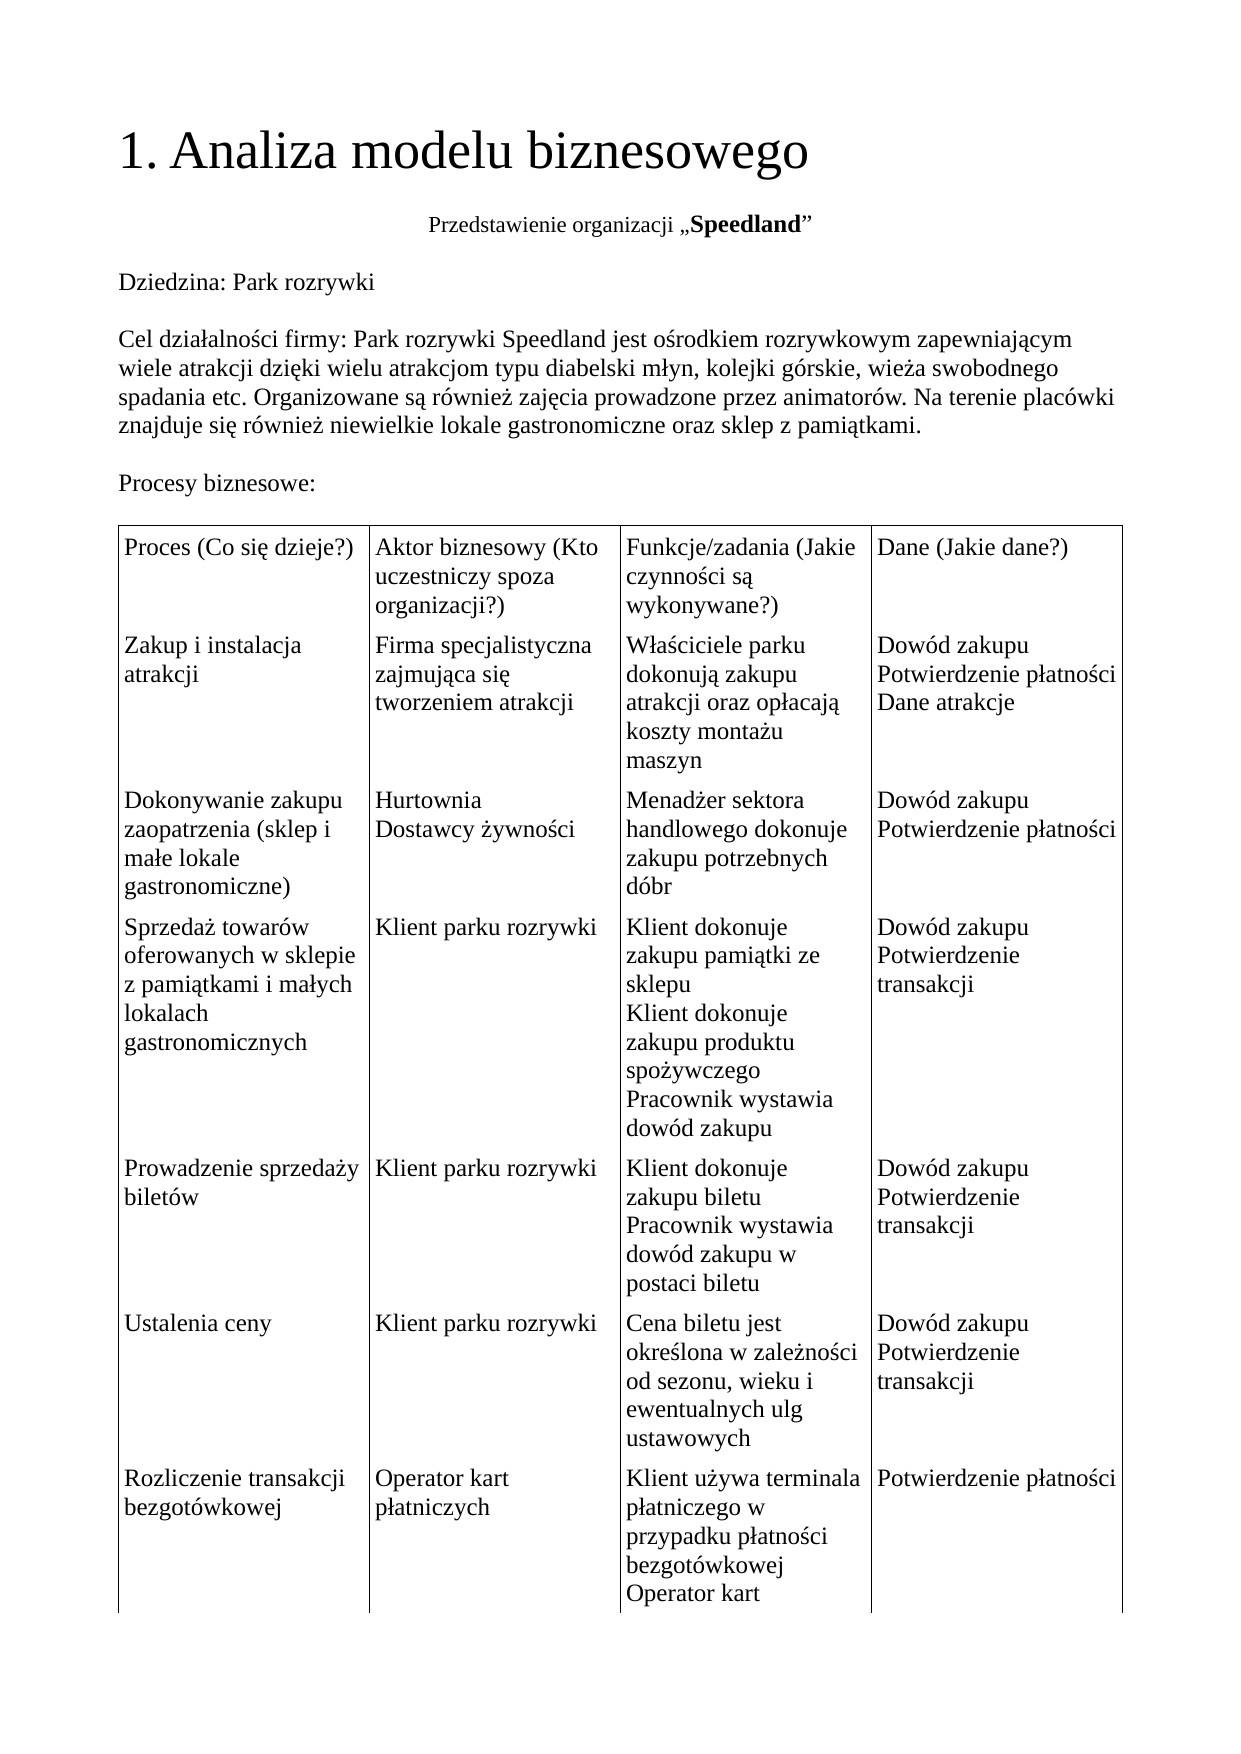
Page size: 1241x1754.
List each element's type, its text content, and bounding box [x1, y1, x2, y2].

table_cell Dowód zakupu Potwierdzenie płatności [872, 779, 1122, 906]
table_cell Sprzedaż towarów oferowanych w sklepie z pamiątkami i małych lokalach gastronomicznych [119, 906, 369, 1147]
table_cell Firma specjalistyczna zajmująca się tworzeniem atrakcji [370, 624, 620, 779]
table_cell Klient dokonuje zakupu biletu Pracownik wystawia dowód zakupu w postaci biletu [621, 1147, 871, 1302]
table_cell Zakup i instalacja atrakcji [119, 624, 369, 779]
table_cell Prowadzenie sprzedaży biletów [119, 1147, 369, 1302]
table_header Funkcje/zadania (Jakie czynności są wykonywane?) [621, 526, 871, 624]
text 1. Analiza modelu biznesowego [118, 118, 1122, 180]
table_cell Klient parku rozrywki [370, 1303, 620, 1458]
table_cell Klient parku rozrywki [370, 1147, 620, 1302]
table_cell Dowód zakupu Potwierdzenie transakcji [872, 1147, 1122, 1302]
table_cell Operator kart płatniczych [370, 1458, 620, 1613]
table_cell Rozliczenie transakcji bezgotówkowej [119, 1458, 369, 1613]
table_cell Cena biletu jest określona w zależności od sezonu, wieku i ewentualnych ulg ustawowych [621, 1303, 871, 1458]
table_cell Dowód zakupu Potwierdzenie transakcji [872, 906, 1122, 1147]
table_cell Ustalenia ceny [119, 1303, 369, 1458]
table_cell Potwierdzenie płatności [872, 1458, 1122, 1613]
table_header Aktor biznesowy (Kto uczestniczy spoza organizacji?) [370, 526, 620, 624]
table_cell Dowód zakupu Potwierdzenie transakcji [872, 1303, 1122, 1458]
table_cell Dokonywanie zakupu zaopatrzenia (sklep i małe lokale gastronomiczne) [119, 779, 369, 906]
text Procesy biznesowe: [118, 468, 1122, 497]
table_cell Dowód zakupu Potwierdzenie płatności Dane atrakcje [872, 624, 1122, 779]
text Przedstawienie organizacji „Speedland” [118, 209, 1122, 238]
table_cell Klient dokonuje zakupu pamiątki ze sklepu Klient dokonuje zakupu produktu spożywczego Pracownik wystawia dowód zakupu [621, 906, 871, 1147]
text Cel działalności firmy: Park rozrywki Speedland jest ośrodkiem rozrywkowym zapewniającym wiele atrakcji dzięki wielu atrakcjom typu diabelski młyn, kolejki górskie, wieża swobodnego spadania etc. Organizowane są również zajęcia prowadzone przez animatorów. Na terenie placówki znajduje się również niewielkie lokale gastronomiczne oraz sklep z pamiątkami. [118, 324, 1122, 439]
table_cell Hurtownia Dostawcy żywności [370, 779, 620, 906]
table_cell Klient parku rozrywki [370, 906, 620, 1147]
table_cell Klient używa terminala płatniczego w przypadku płatności bezgotówkowej Operator kart [621, 1458, 871, 1613]
table_cell Właściciele parku dokonują zakupu atrakcji oraz opłacają koszty montażu maszyn [621, 624, 871, 779]
table_header Dane (Jakie dane?) [872, 526, 1122, 624]
table_cell Menadżer sektora handlowego dokonuje zakupu potrzebnych dóbr [621, 779, 871, 906]
text Dziedzina: Park rozrywki [118, 267, 1122, 295]
table_header Proces (Co się dzieje?) [119, 526, 369, 624]
